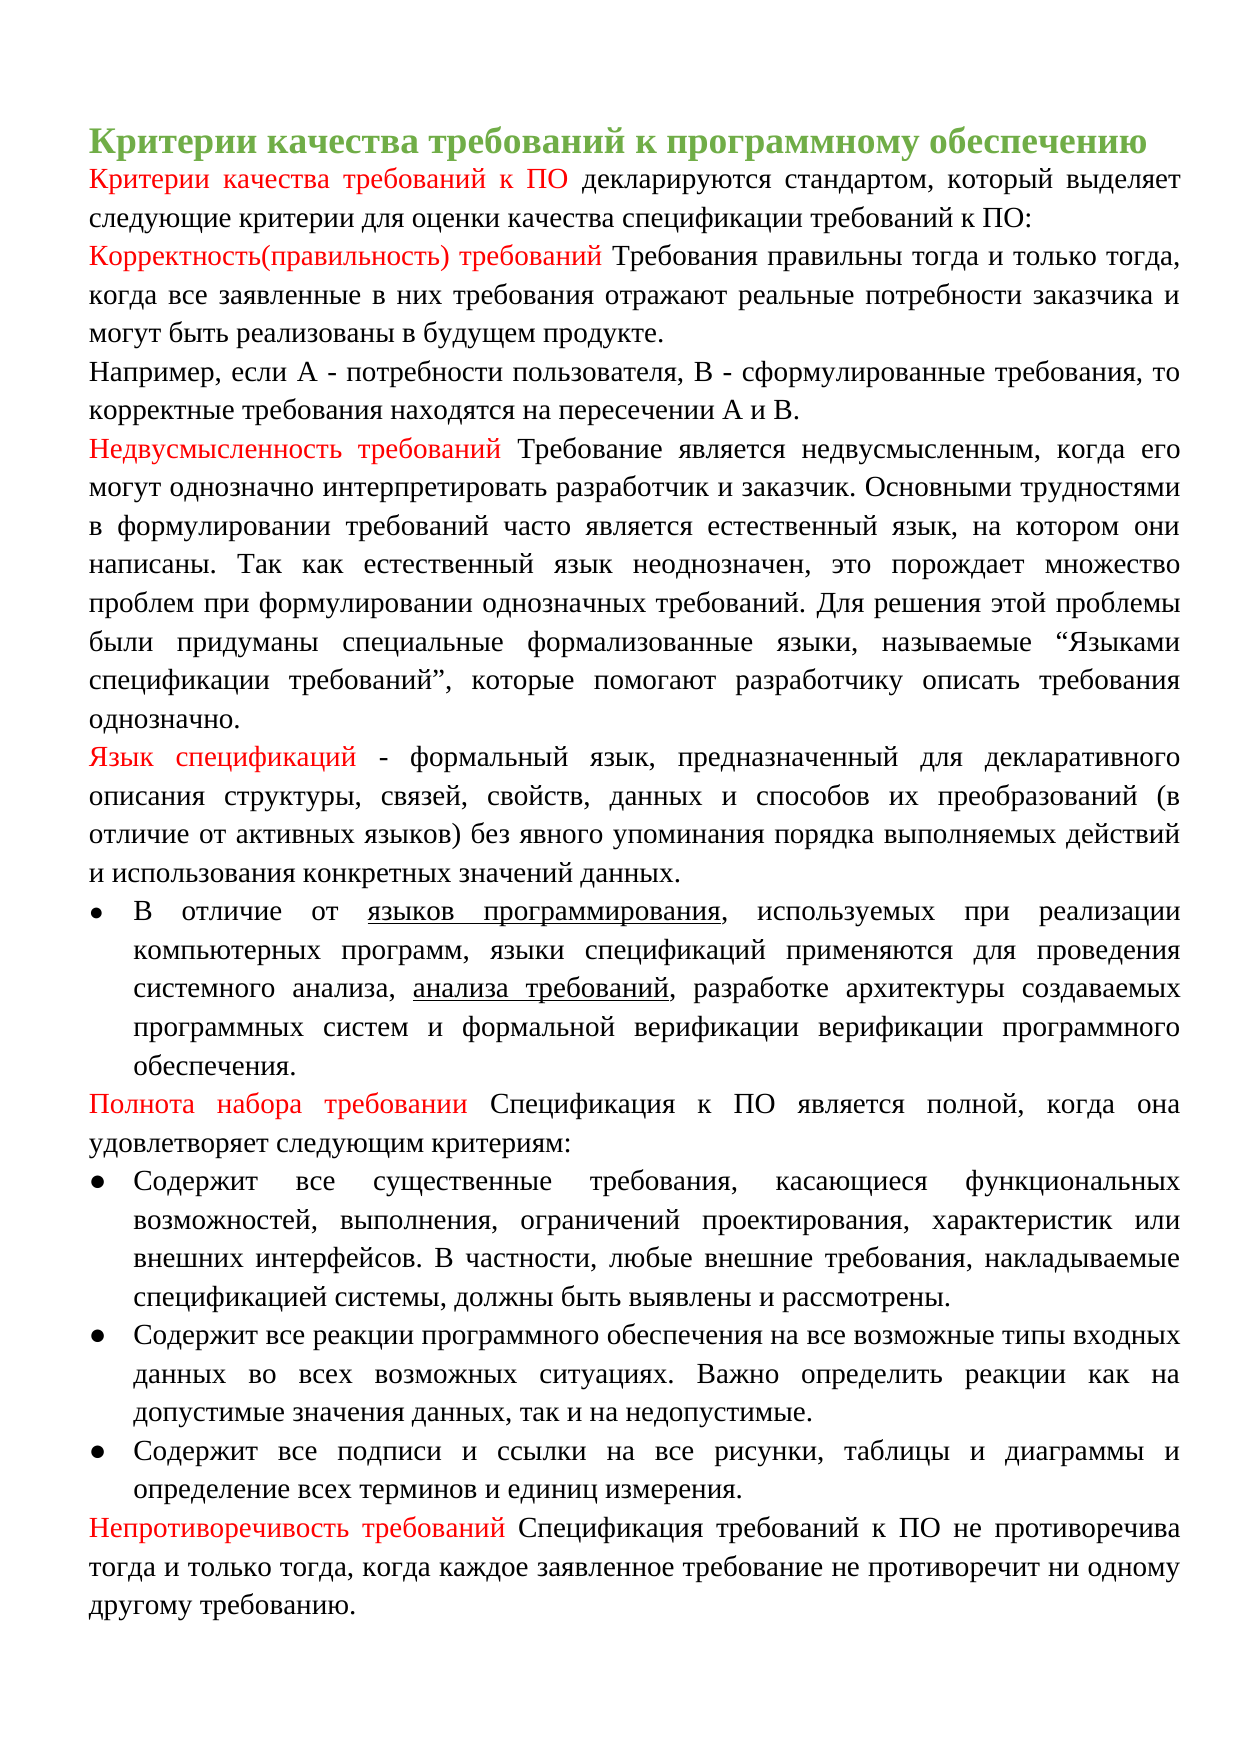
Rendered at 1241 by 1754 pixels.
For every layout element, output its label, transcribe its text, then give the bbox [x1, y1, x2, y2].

text Недвусмысленность требований Требование является недвусмысленным, когда его могут однозначно интерпретировать разработчик и заказчик. Основными трудностями в формулировании требований часто является естественный язык, на котором они написаны. Так как естественный язык неоднозначен, это порождает множество проблем при формулировании однозначных требований. Для решения этой проблемы были придуманы специальные формализованные языки, называемые “Языками спецификации требований”, которые помогают разработчику описать требования однозначно. [89, 431, 1181, 734]
text Язык спецификаций - формальный язык, предназначенный для декларативного описания структуры, связей, свойств, данных и способов их преобразований (в отличие от активных языков) без явного упоминания порядка выполняемых действий и использования конкретных значений данных. [89, 739, 1181, 888]
text Полнота набора требовании Спецификация к ПО является полной, когда она удовлетворяет следующим критериям: [89, 1086, 1181, 1158]
text Непротиворечивость требований Спецификация требований к ПО не противоречива тогда и только тогда, когда каждое заявленное требование не противоречит ни одному другому требованию. [89, 1510, 1181, 1621]
text Например, если А - потребности пользователя, В - сформулированные требования, то корректные требования находятся на пересечении А и В. [89, 354, 1181, 426]
list Содержит все подписи и ссылки на все рисунки, таблицы и диаграммы и определение всех терминов и единиц измерения. [89, 1433, 1181, 1505]
text Корректность(правильность) требований Требования правильны тогда и только тогда, когда все заявленные в них требования отражают реальные потребности заказчика и могут быть реализованы в будущем продукте. [89, 238, 1181, 349]
list В отличие от языков программирования, используемых при реализации компьютерных программ, языки спецификаций применяются для проведения системного анализа, анализа требований, разработке архитектуры создаваемых программных систем и формальной верификации верификации программного обеспечения. [89, 893, 1181, 1081]
list Содержит все реакции программного обеспечения на все возможные типы входных данных во всех возможных ситуациях. Важно определить реакции как на допустимые значения данных, так и на недопустимые. [89, 1317, 1181, 1428]
list Содержит все существенные требования, касающиеся функциональных возможностей, выполнения, ограничений проектирования, характеристик или внешних интерфейсов. В частности, любые внешние требования, накладываемые спецификацией системы, должны быть выявлены и рассмотрены. [89, 1163, 1181, 1312]
text Критерии качества требований к программному обеспечению [89, 118, 1181, 161]
text Критерии качества требований к ПО декларируются стандартом, который выделяет следующие критерии для оценки качества спецификации требований к ПО: [89, 161, 1181, 233]
